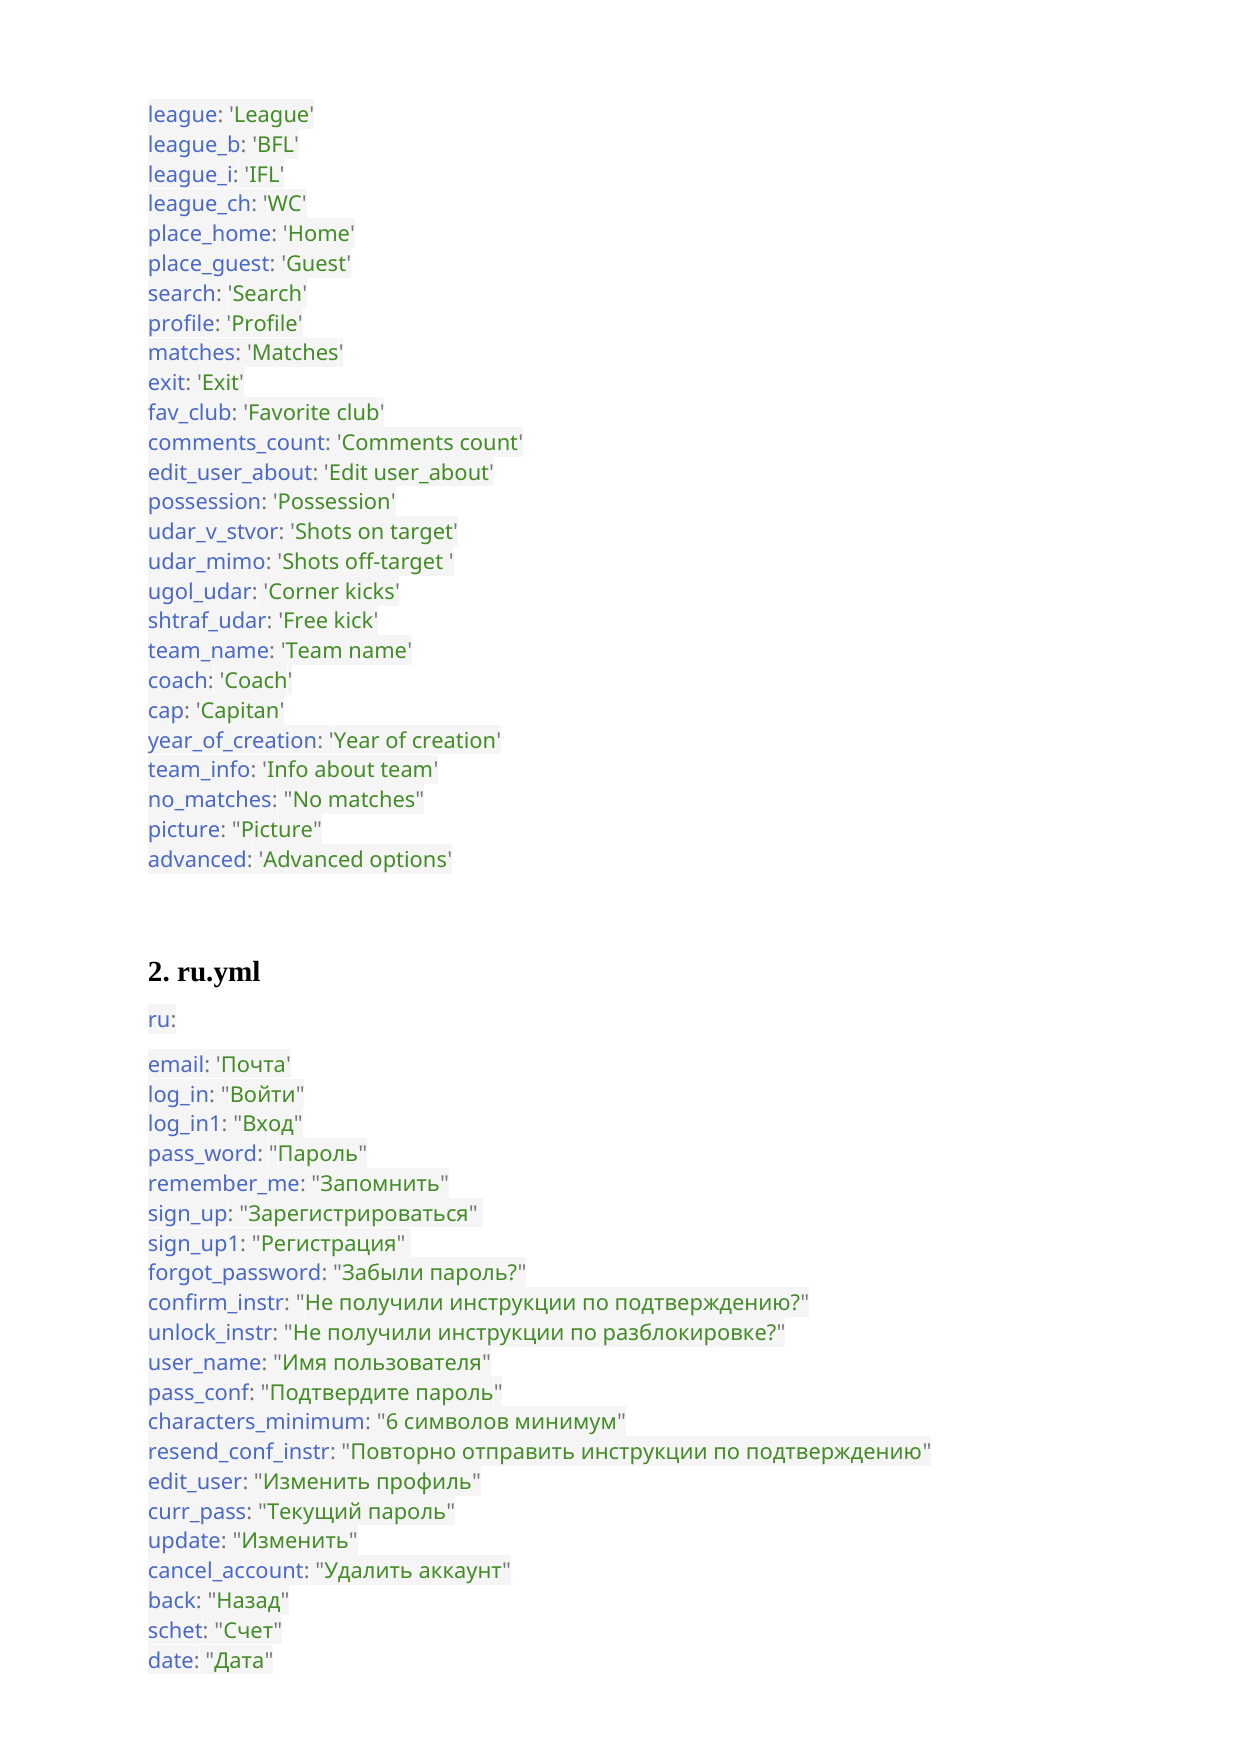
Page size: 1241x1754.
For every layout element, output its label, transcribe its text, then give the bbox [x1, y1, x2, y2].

text remember_me: "Запомнить" [148, 1168, 1181, 1198]
text confirm_instr: "Не получили инструкции по подтверждению?" [148, 1287, 1181, 1317]
text comments_count: 'Comments count' [148, 427, 1181, 457]
text update: "Изменить" [148, 1525, 1181, 1555]
text unlock_instr: "Не получили инструкции по разблокировке?" [148, 1317, 1181, 1347]
text fav_club: 'Favorite club' [148, 397, 1181, 427]
text udar_mimo: 'Shots off-target ' [148, 546, 1181, 576]
text characters_minimum: "6 символов минимум" [148, 1406, 1181, 1436]
text edit_user_about: 'Edit user_about' [148, 457, 1181, 486]
text email: 'Почта' [148, 1049, 1181, 1078]
text team_info: 'Info about team' [148, 754, 1181, 784]
text user_name: "Имя пользователя" [148, 1347, 1181, 1376]
text ru: [148, 1004, 1181, 1034]
text team_name: 'Team name' [148, 635, 1181, 665]
text picture: "Picture" [148, 814, 1181, 844]
text place_home: 'Home' [148, 218, 1181, 248]
text sign_up1: "Регистрация" [148, 1227, 1181, 1257]
text search: 'Search' [148, 278, 1181, 308]
text 2. ru.yml [148, 954, 1181, 987]
text resend_conf_instr: "Повторно отправить инструкции по подтверждению" [148, 1436, 1181, 1466]
text advanced: 'Advanced options' [148, 844, 1181, 874]
text curr_pass: "Текущий пароль" [148, 1496, 1181, 1525]
text log_in1: "Вход" [148, 1108, 1181, 1138]
text profile: 'Profile' [148, 308, 1181, 337]
text league_i: 'IFL' [148, 159, 1181, 188]
text sign_up: "Зарегистрироваться" [148, 1198, 1181, 1227]
text league_b: 'BFL' [148, 129, 1181, 159]
text pass_conf: "Подтвердите пароль" [148, 1376, 1181, 1406]
text forgot_password: "Забыли пароль?" [148, 1257, 1181, 1287]
text pass_word: "Пароль" [148, 1138, 1181, 1168]
text possession: 'Possession' [148, 486, 1181, 516]
text exit: 'Exit' [148, 367, 1181, 397]
text log_in: "Войти" [148, 1078, 1181, 1108]
text udar_v_stvor: 'Shots on target' [148, 516, 1181, 546]
text shtraf_udar: 'Free kick' [148, 606, 1181, 635]
text date: "Дата" [148, 1644, 1181, 1674]
text matches: 'Matches' [148, 337, 1181, 367]
text coach: 'Coach' [148, 665, 1181, 695]
text ugol_udar: 'Corner kicks' [148, 576, 1181, 606]
text cap: 'Capitan' [148, 695, 1181, 725]
text league: 'League' [148, 99, 1181, 129]
text cancel_account: "Удалить аккаунт" [148, 1555, 1181, 1585]
text no_matches: "No matches" [148, 784, 1181, 814]
text edit_user: "Изменить профиль" [148, 1466, 1181, 1496]
text place_guest: 'Guest' [148, 248, 1181, 278]
text league_ch: 'WC' [148, 188, 1181, 218]
text back: "Назад" [148, 1585, 1181, 1615]
text year_of_creation: 'Year of creation' [148, 725, 1181, 754]
text schet: "Счет" [148, 1615, 1181, 1644]
